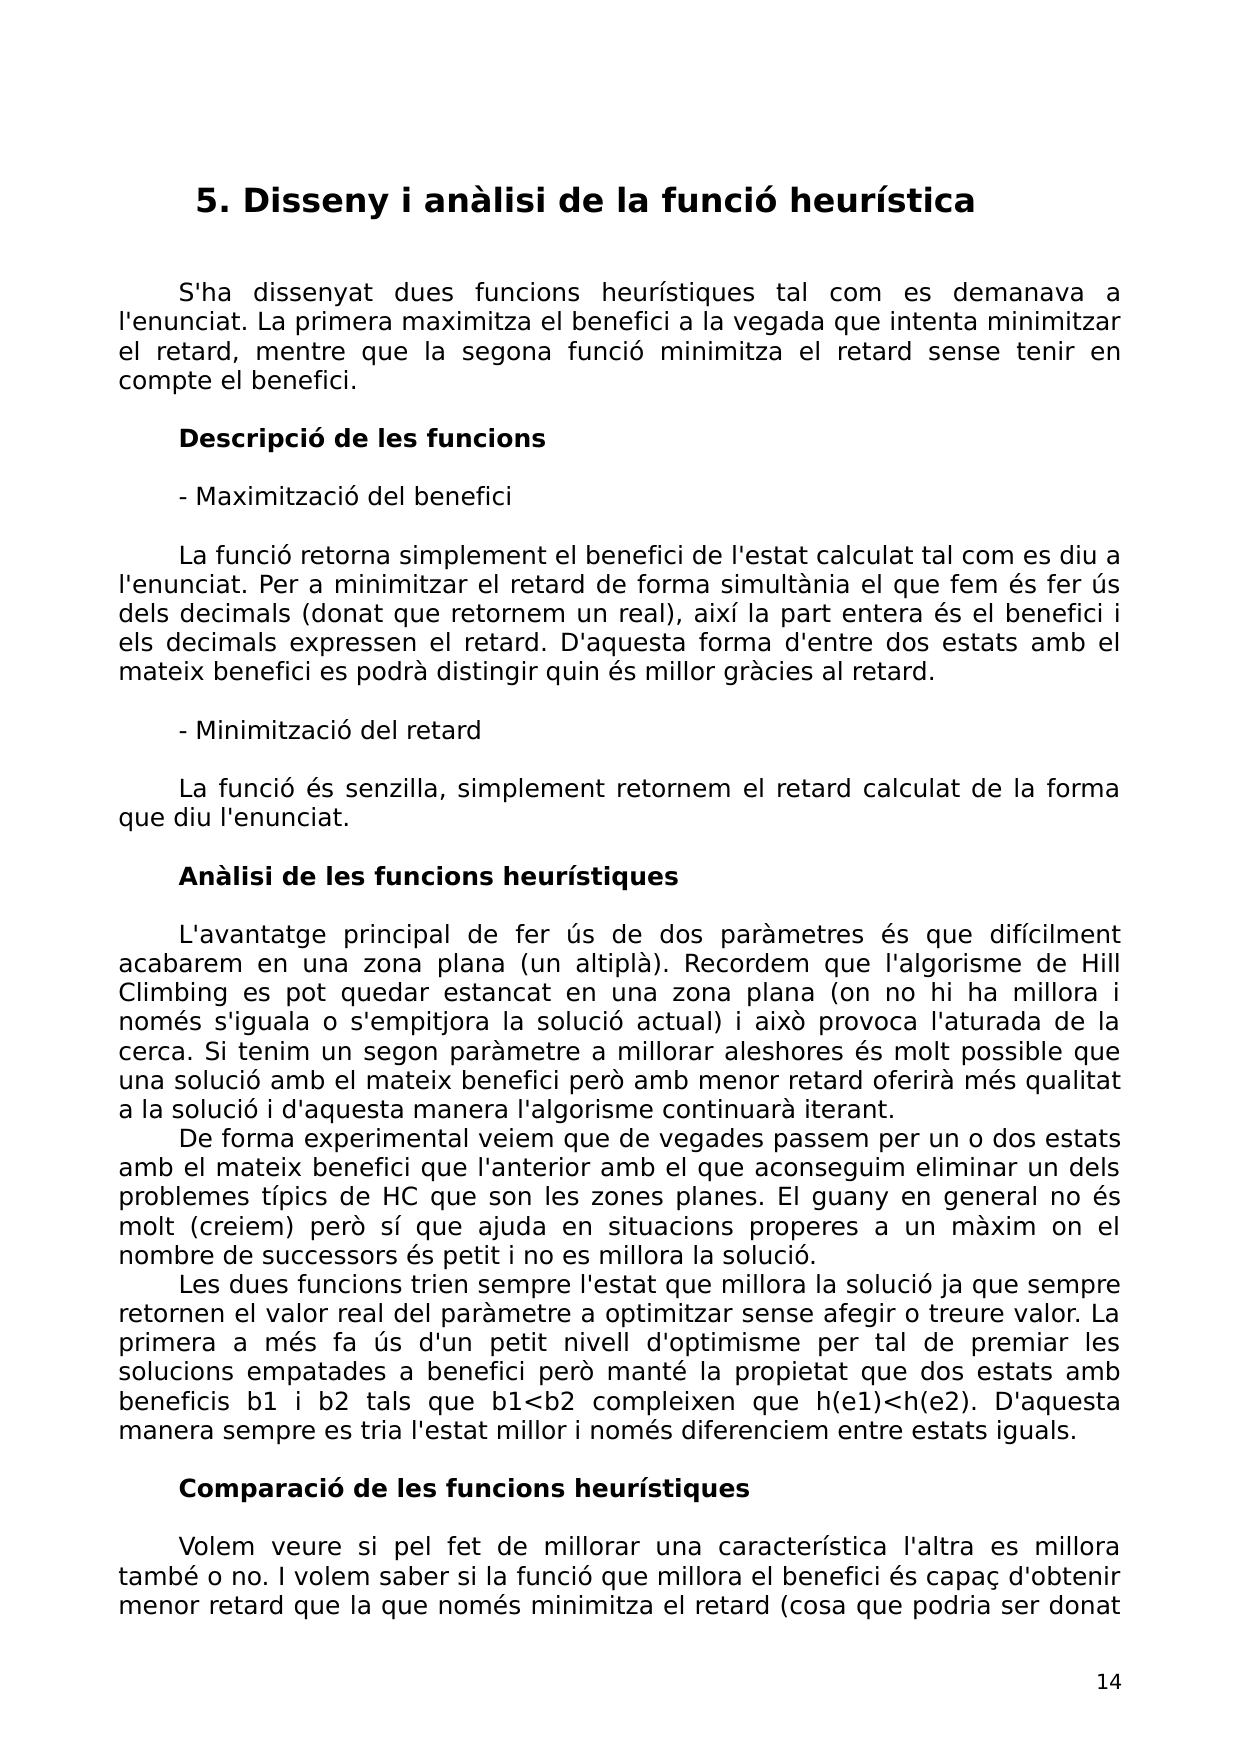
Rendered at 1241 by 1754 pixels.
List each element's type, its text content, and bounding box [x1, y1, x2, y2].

text Les dues funcions trien sempre l'estat que millora la solució ja que sempre retornen el valor real del paràmetre a optimitzar sense afegir o treure valor. La primera a més fa ús d'un petit nivell d'optimisme per tal de premiar les solucions empatades a benefici però manté la propietat que dos estats amb beneficis b1 i b2 tals que b1<b2 compleixen que h(e1)<h(e2). D'aquesta manera sempre es tria l'estat millor i només diferenciem entre estats iguals. [118, 1270, 1122, 1445]
text La funció és senzilla, simplement retornem el retard calculat de la forma que diu l'enunciat. [118, 774, 1122, 833]
text Anàlisi de les funcions heurístiques [118, 862, 1122, 891]
text S'ha dissenyat dues funcions heurístiques tal com es demanava a l'enunciat. La primera maximitza el benefici a la vegada que intenta minimitzar el retard, mentre que la segona funció minimitza el retard sense tenir en compte el benefici. [118, 278, 1122, 395]
text - Maximització del benefici [118, 483, 1122, 512]
text La funció retorna simplement el benefici de l'estat calculat tal com es diu a l'enunciat. Per a minimitzar el retard de forma simultània el que fem és fer ús dels decimals (donat que retornem un real), així la part entera és el benefici i els decimals expressen el retard. D'aquesta forma d'entre dos estats amb el mateix benefici es podrà distingir quin és millor gràcies al retard. [118, 541, 1122, 687]
text De forma experimental veiem que de vegades passem per un o dos estats amb el mateix benefici que l'anterior amb el que aconseguim eliminar un dels problemes típics de HC que son les zones planes. El guany en general no és molt (creiem) però sí que ajuda en situacions properes a un màxim on el nombre de successors és petit i no es millora la solució. [118, 1124, 1122, 1270]
text Descripció de les funcions [118, 424, 1122, 453]
text - Minimització del retard [118, 716, 1122, 745]
text 5. Disseny i anàlisi de la funció heurística [118, 181, 1122, 220]
text Volem veure si pel fet de millorar una característica l'altra es millora també o no. I volem saber si la funció que millora el benefici és capaç d'obtenir menor retard que la que només minimitza el retard (cosa que podria ser donat [118, 1533, 1122, 1620]
text L'avantatge principal de fer ús de dos paràmetres és que difícilment acabarem en una zona plana (un altiplà). Recordem que l'algorisme de Hill Climbing es pot quedar estancat en una zona plana (on no hi ha millora i només s'iguala o s'empitjora la solució actual) i això provoca l'aturada de la cerca. Si tenim un segon paràmetre a millorar aleshores és molt possible que una solució amb el mateix benefici però amb menor retard oferirà més qualitat a la solució i d'aquesta manera l'algorisme continuarà iterant. [118, 920, 1122, 1124]
text Comparació de les funcions heurístiques [118, 1474, 1122, 1503]
